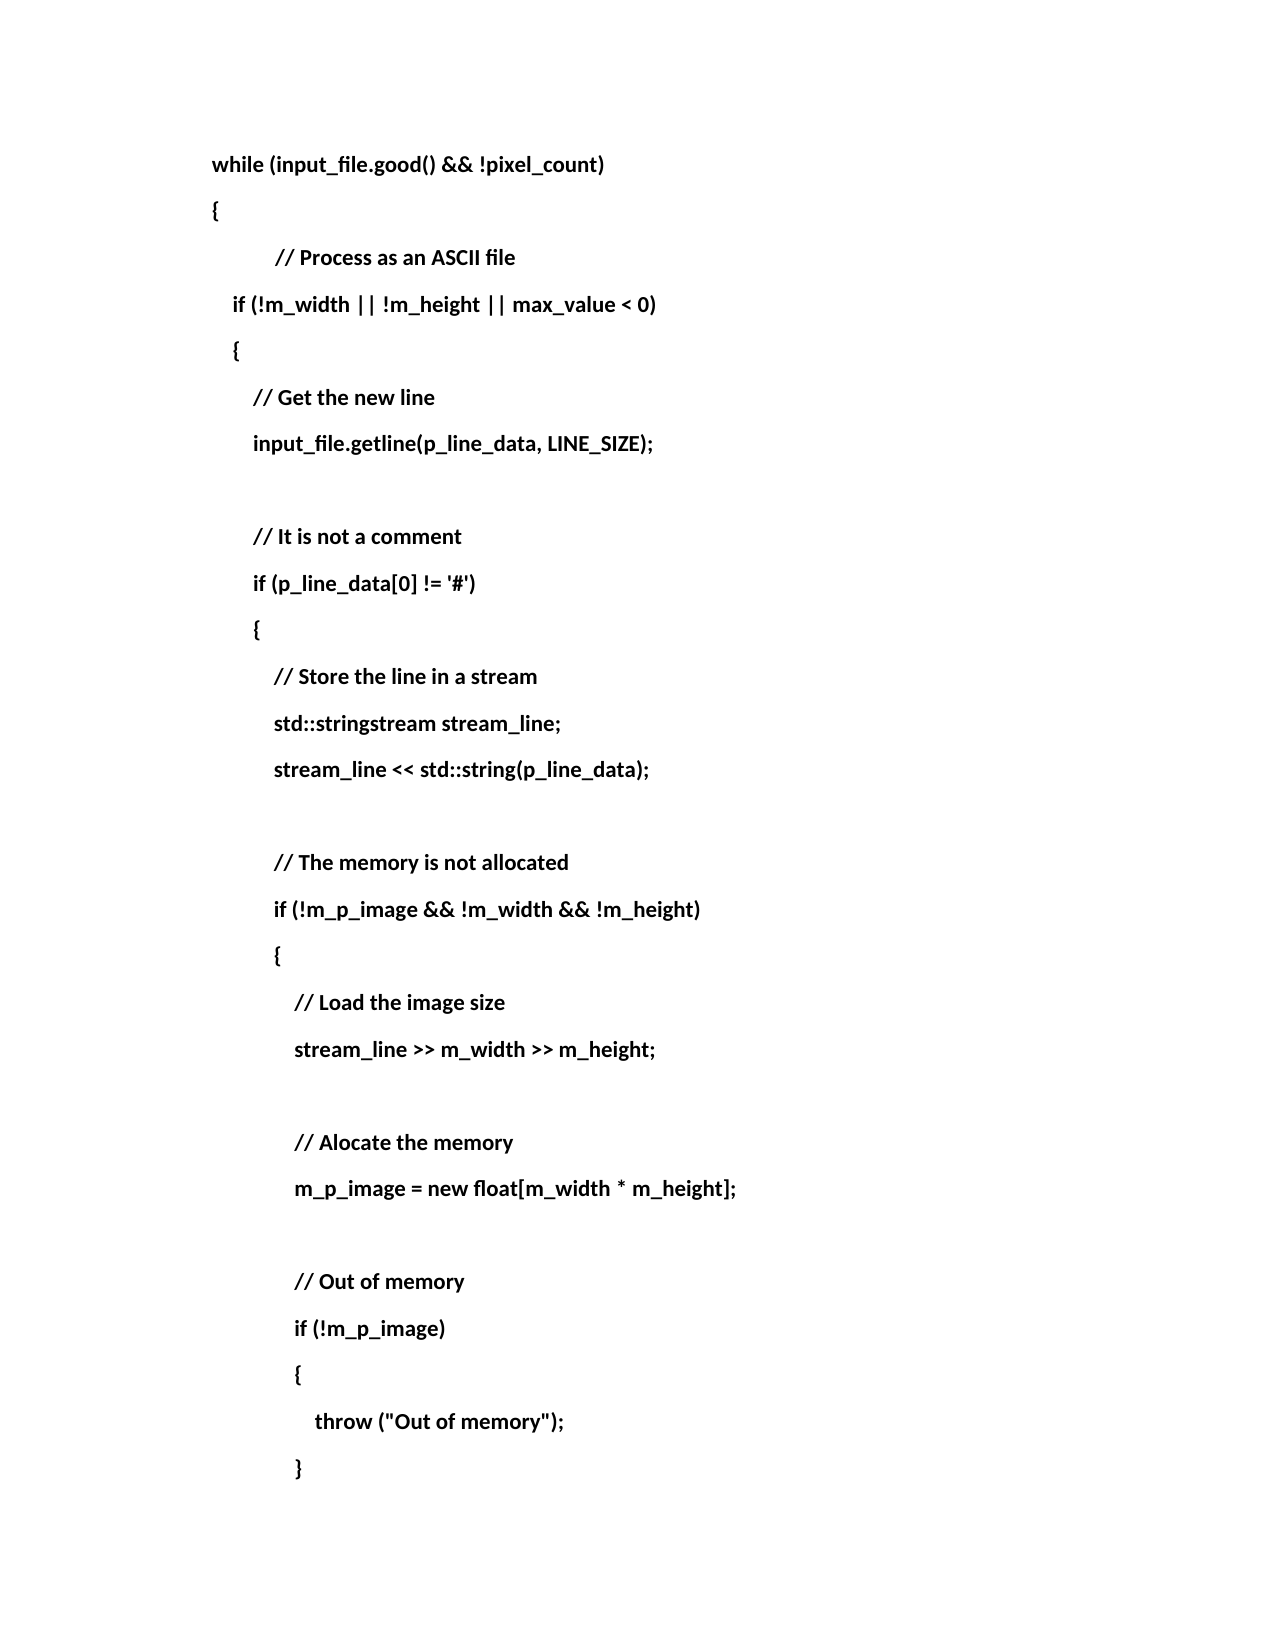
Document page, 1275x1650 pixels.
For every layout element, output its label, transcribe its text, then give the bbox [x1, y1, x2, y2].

text // Process as an ASCII file [150, 243, 1125, 271]
text // Alocate the memory [150, 1128, 1125, 1156]
text { [150, 942, 1125, 969]
text if (!m_p_image) [150, 1314, 1125, 1342]
text { [150, 336, 1125, 364]
text if (p_line_data[0] != '#') [150, 569, 1125, 597]
text { [150, 1361, 1125, 1389]
text m_p_image = new float[m_width * m_height]; [150, 1174, 1125, 1202]
text stream_line >> m_width >> m_height; [150, 1035, 1125, 1063]
text // Get the new line [150, 383, 1125, 411]
text { [150, 616, 1125, 644]
text // Load the image size [150, 988, 1125, 1016]
text { [150, 197, 1125, 224]
text if (!m_p_image && !m_width && !m_height) [150, 895, 1125, 923]
text // The memory is not allocated [150, 848, 1125, 876]
text // It is not a comment [150, 522, 1125, 551]
text // Store the line in a stream [150, 662, 1125, 690]
text if (!m_width || !m_height || max_value < 0) [150, 290, 1125, 318]
text stream_line << std::string(p_line_data); [150, 755, 1125, 783]
text while (input_file.good() && !pixel_count) [150, 150, 1125, 178]
text throw ("Out of memory"); [150, 1407, 1125, 1435]
text // Out of memory [150, 1267, 1125, 1296]
text std::stringstream stream_line; [150, 709, 1125, 737]
text input_file.getline(p_line_data, LINE_SIZE); [150, 429, 1125, 457]
text } [150, 1454, 1125, 1482]
